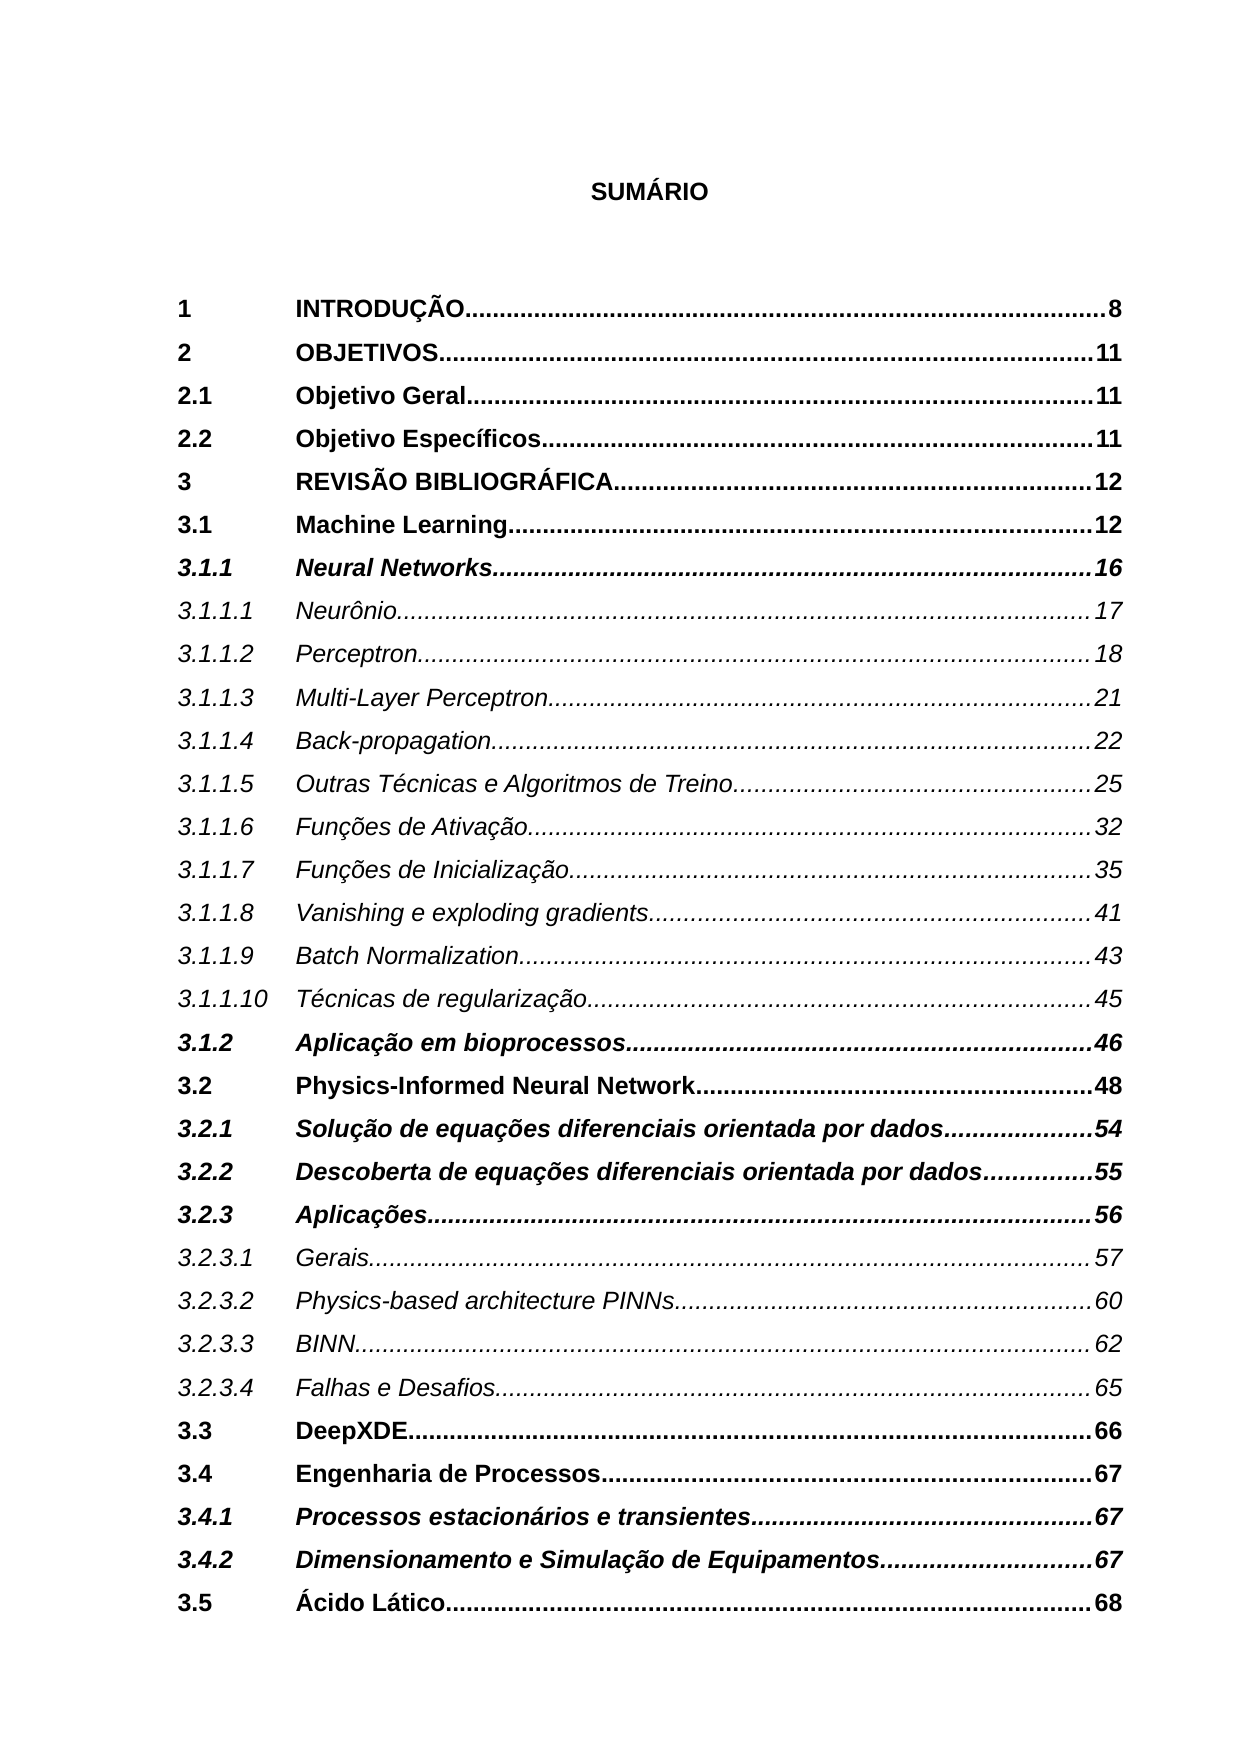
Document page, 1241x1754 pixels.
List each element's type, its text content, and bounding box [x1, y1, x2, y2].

text 3.4.1 Processos estacionários e transientes 67 [177, 1502, 1122, 1531]
text 3.1.1.1 Neurônio 17 [177, 596, 1122, 625]
text 2.1 Objetivo Geral 11 [177, 381, 1122, 409]
text 3.2.1 Solução de equações diferenciais orientada por dados 54 [177, 1114, 1122, 1143]
text 3.2.3.3 BINN 62 [177, 1329, 1122, 1358]
text 3.2.2 Descoberta de equações diferenciais orientada por dados 55 [177, 1157, 1122, 1186]
text 3.1.1.7 Funções de Inicialização 35 [177, 855, 1122, 884]
text 3.5 Ácido Lático 68 [177, 1588, 1122, 1617]
text 3.1.1.8 Vanishing e exploding gradients 41 [177, 898, 1122, 927]
text 3.1.1.2 Perceptron 18 [177, 639, 1122, 668]
text 3.4 Engenharia de Processos 67 [177, 1459, 1122, 1488]
text 3.1.1.3 Multi-Layer Perceptron 21 [177, 683, 1122, 711]
text 3.1.2 Aplicação em bioprocessos 46 [177, 1028, 1122, 1056]
subtitle Sumário [177, 177, 1122, 206]
text 3.1.1 Neural Networks 16 [177, 553, 1122, 582]
text 1 Introdução 8 [177, 294, 1122, 323]
text 3.2 Physics-Informed Neural Network 48 [177, 1071, 1122, 1099]
text 3.2.3.4 Falhas e Desafios 65 [177, 1373, 1122, 1401]
text 3.1.1.9 Batch Normalization 43 [177, 941, 1122, 970]
text 3.2.3.1 Gerais 57 [177, 1243, 1122, 1272]
text 2 Objetivos 11 [177, 338, 1122, 366]
text 3.1.1.4 Back-propagation 22 [177, 726, 1122, 754]
text 3.1 Machine Learning 12 [177, 510, 1122, 539]
text 3.1.1.10 Técnicas de regularização 45 [177, 984, 1122, 1013]
text 3 Revisão Bibliográfica 12 [177, 467, 1122, 496]
text 3.1.1.6 Funções de Ativação 32 [177, 812, 1122, 841]
text 3.4.2 Dimensionamento e Simulação de Equipamentos 67 [177, 1545, 1122, 1574]
text 3.2.3.2 Physics-based architecture PINNs 60 [177, 1286, 1122, 1315]
text 2.2 Objetivo Específicos 11 [177, 424, 1122, 453]
text 3.2.3 Aplicações 56 [177, 1200, 1122, 1229]
text 3.3 DeepXDE 66 [177, 1416, 1122, 1444]
text 3.1.1.5 Outras Técnicas e Algoritmos de Treino 25 [177, 769, 1122, 798]
